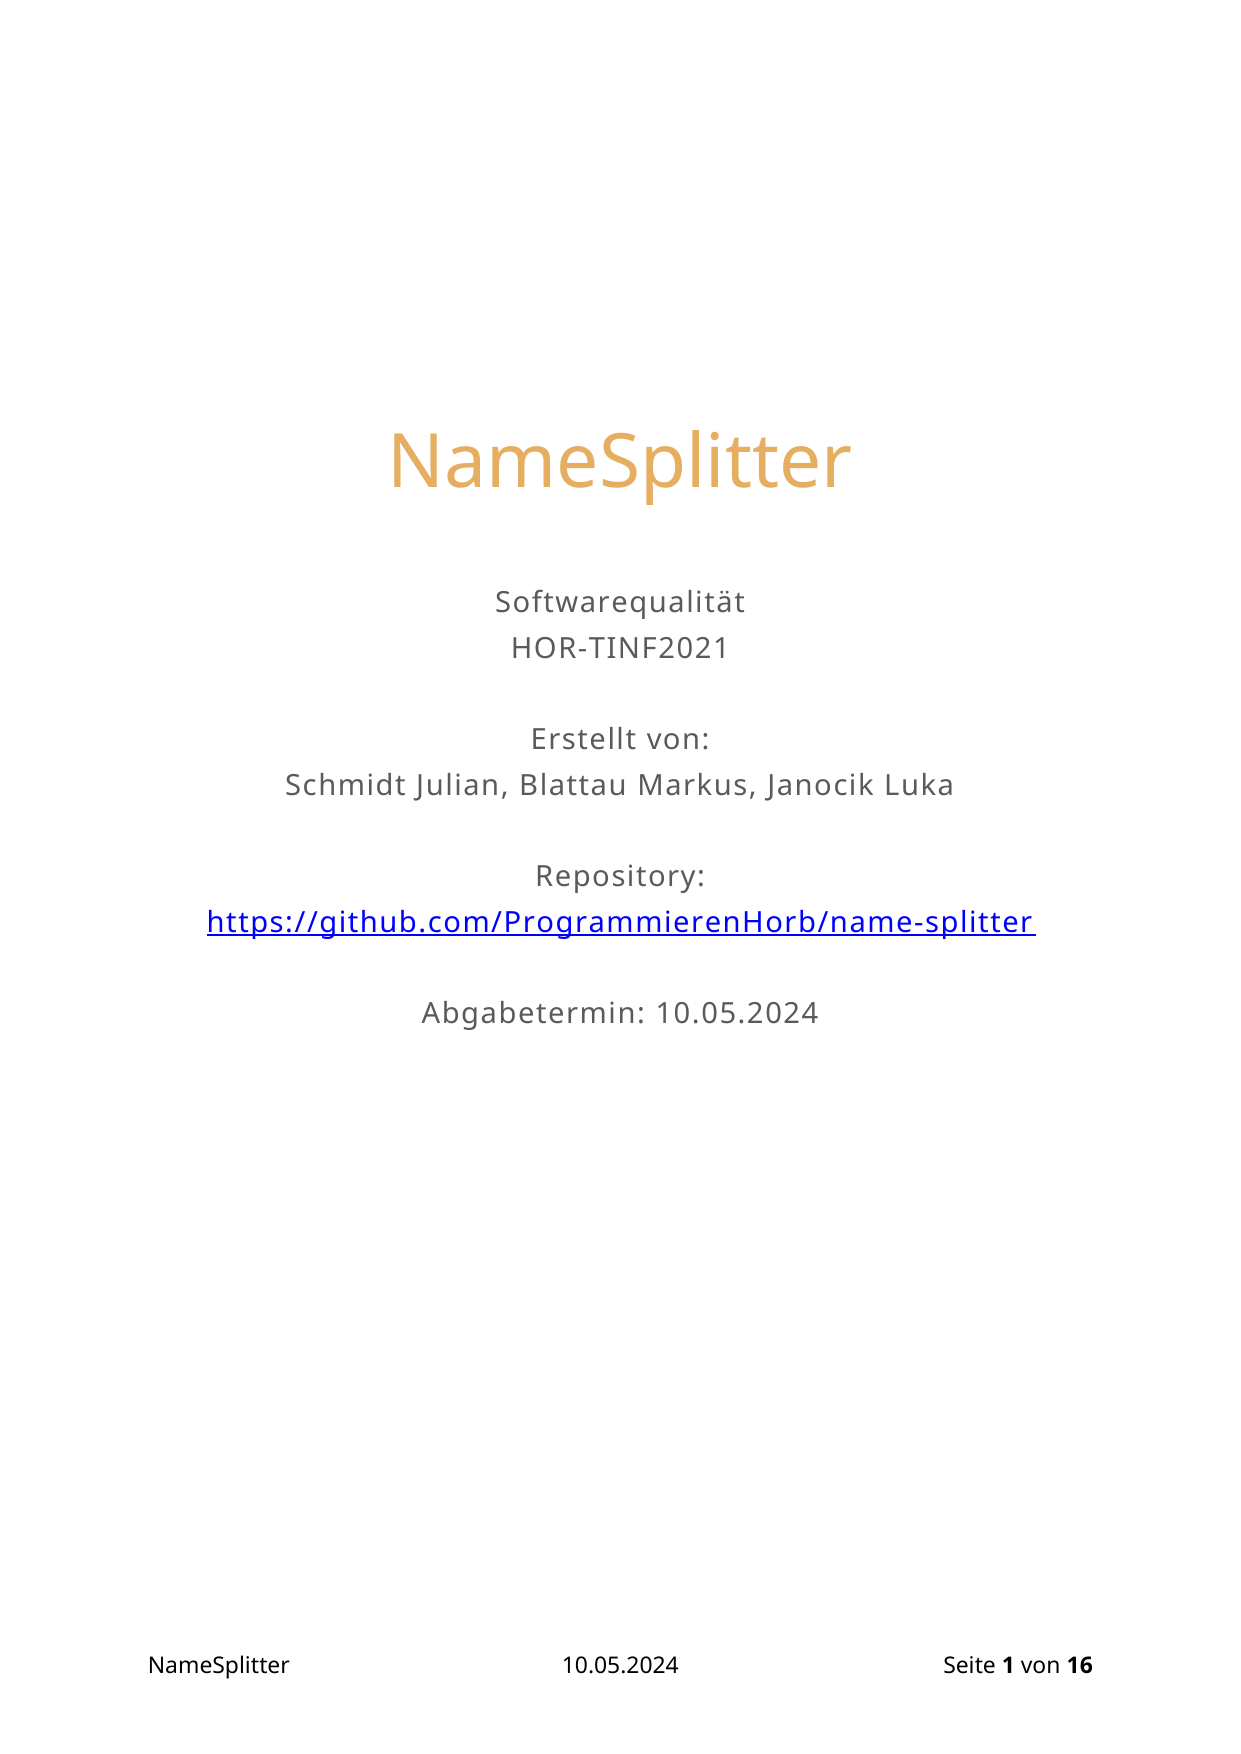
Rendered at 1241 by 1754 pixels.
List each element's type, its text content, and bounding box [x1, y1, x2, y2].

text Repository: [148, 855, 1093, 895]
text Schmidt Julian, Blattau Markus, Janocik Luka [148, 764, 1093, 804]
subtitle NameSplitter [148, 407, 1093, 509]
text https://github.com/ProgrammierenHorb/name-splitter [148, 901, 1093, 941]
text Abgabetermin: 10.05.2024 [148, 992, 1093, 1032]
text HOR-TINF2021 [148, 627, 1093, 667]
text Softwarequalität [148, 581, 1093, 621]
text Erstellt von: [148, 718, 1093, 758]
